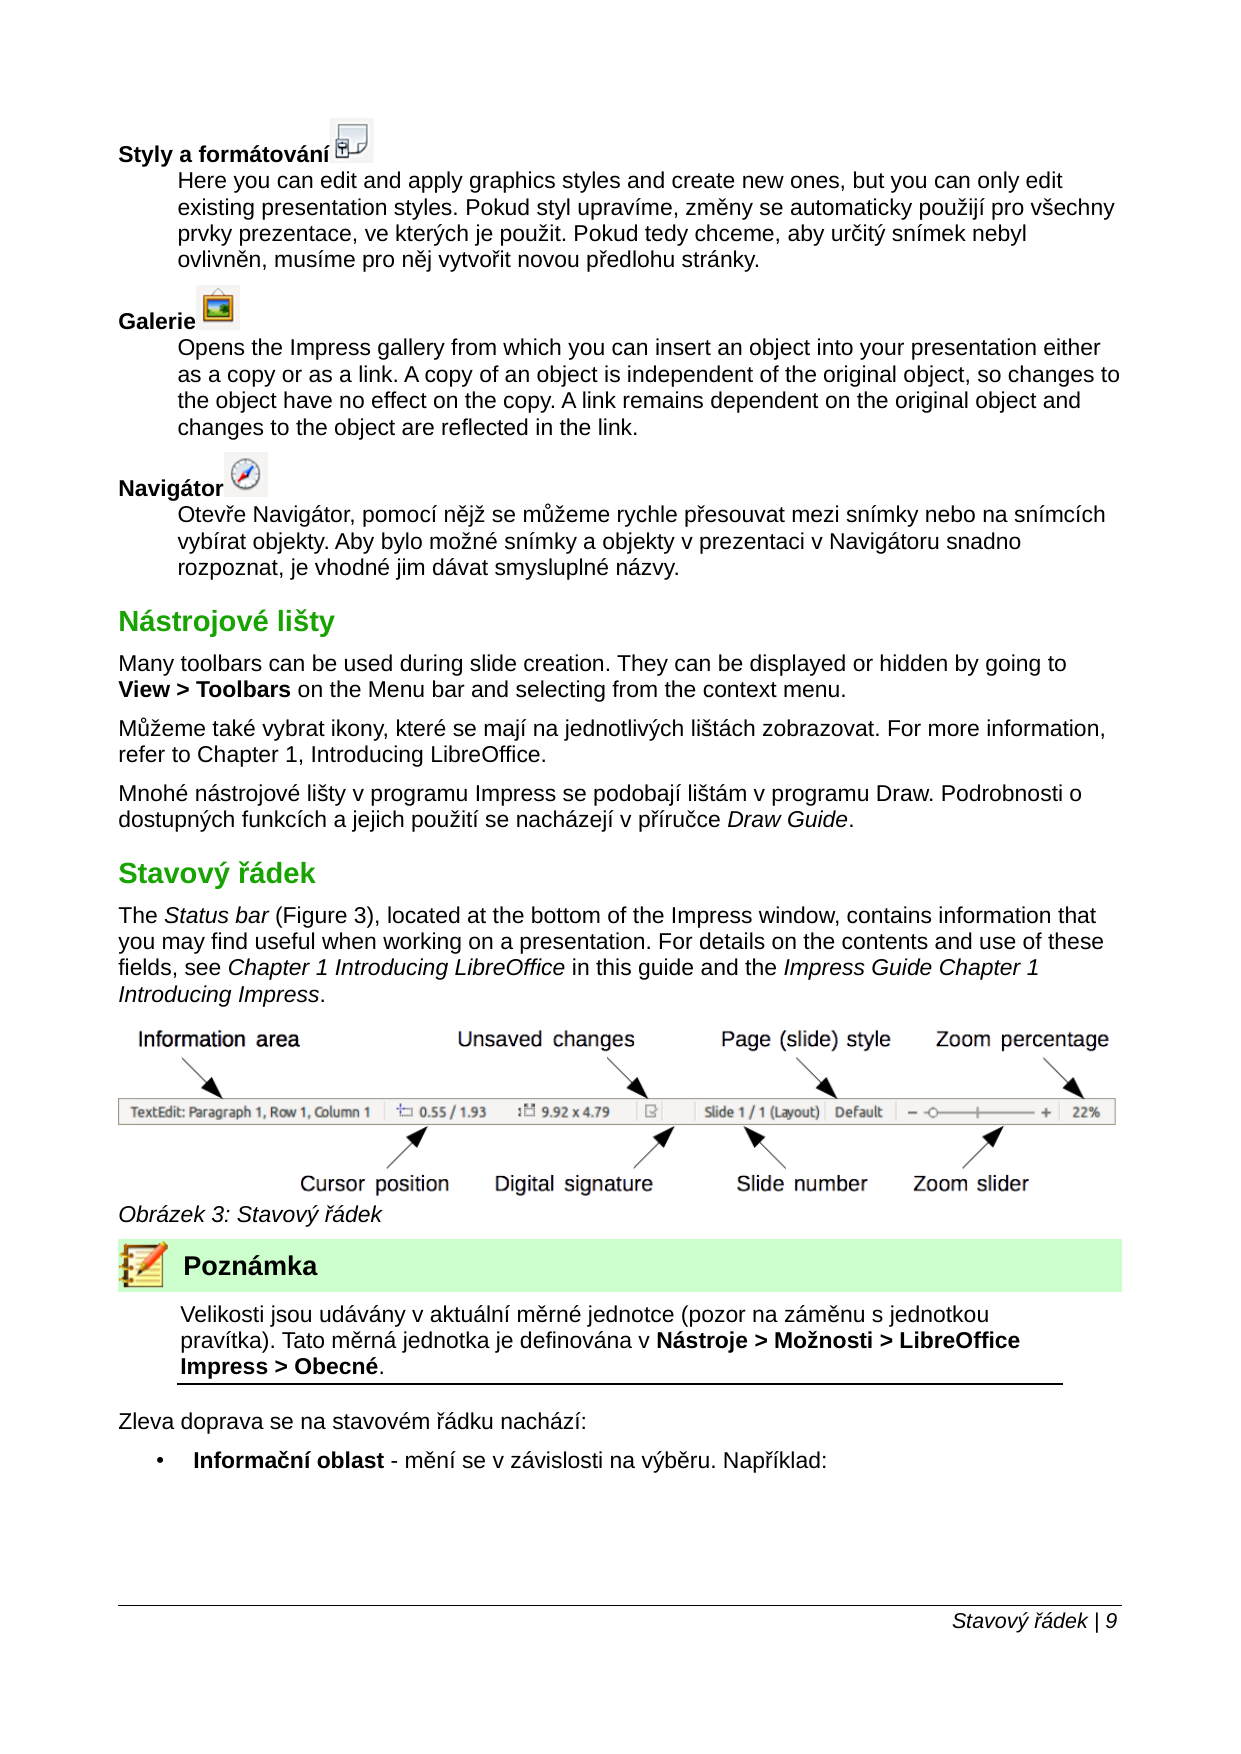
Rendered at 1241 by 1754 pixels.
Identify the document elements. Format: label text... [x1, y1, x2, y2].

text Mnohé nástrojové lišty v programu Impress se podobají lištám v programu Draw. Podrobnosti o dostupných funkcích a jejich použití se nacházejí v příručce Draw Guide. [118, 780, 1122, 833]
subtitle Nástrojové lišty [118, 604, 1122, 638]
subtitle Poznámka [118, 1239, 1122, 1292]
text Velikosti jsou udávány v aktuální měrné jednotce (pozor na záměnu s jednotkou pravítka). Tato měrná jednotka je definována v Nástroje > Možnosti > LibreOffice Impress > Obecné. [177, 1297, 1063, 1383]
text Obrázek 3: Stavový řádek [118, 1202, 1122, 1227]
picture [118, 1019, 1123, 1202]
picture [223, 452, 269, 497]
text Galerie [118, 285, 1122, 334]
text Styly a formátování [118, 118, 1122, 167]
list Informační oblast - mění se v závislosti na výběru. Například: [156, 1447, 1122, 1473]
text Here you can edit and apply graphics styles and create new ones, but you can only edit existing presentation styles. Pokud styl upravíme, změny se automaticky použijí pro všechny prvky prezentace, ve kterých je použit. Pokud tedy chceme, aby určitý snímek nebyl ovlivněn, musíme pro něj vytvořit novou předlohu stránky. [177, 167, 1122, 273]
text Opens the Impress gallery from which you can insert an object into your presentation either as a copy or as a link. A copy of an object is independent of the original object, so changes to the object have no effect on the copy. A link remains dependent on the original object and changes to the object are reflected in the link. [177, 334, 1122, 440]
text Můžeme také vybrat ikony, které se mají na jednotlivých lištách zobrazovat. For more information, refer to Chapter 1, Introducing LibreOffice. [118, 715, 1122, 767]
picture [329, 118, 374, 163]
text The Status bar (Figure 3), located at the bottom of the Impress window, contains information that you may find useful when working on a presentation. For details on the contents and use of these fields, see Chapter 1 Introducing LibreOffice in this guide and the Impress Guide Chapter 1 Introducing Impress. [118, 902, 1122, 1007]
picture [195, 285, 240, 330]
text Otevře Navigátor, pomocí nějž se můžeme rychle přesouvat mezi snímky nebo na snímcích vybírat objekty. Aby bylo možné snímky a objekty v prezentaci v Navigátoru snadno rozpoznat, je vhodné jim dávat smysluplné názvy. [177, 501, 1122, 581]
picture [119, 1240, 170, 1291]
text Many toolbars can be used during slide creation. They can be displayed or hidden by going to View > Toolbars on the Menu bar and selecting from the context menu. [118, 649, 1122, 702]
subtitle Stavový řádek [118, 856, 1122, 890]
list Zleva doprava se na stavovém řádku nachází: [118, 1408, 1122, 1435]
text Navigátor [118, 452, 1122, 501]
